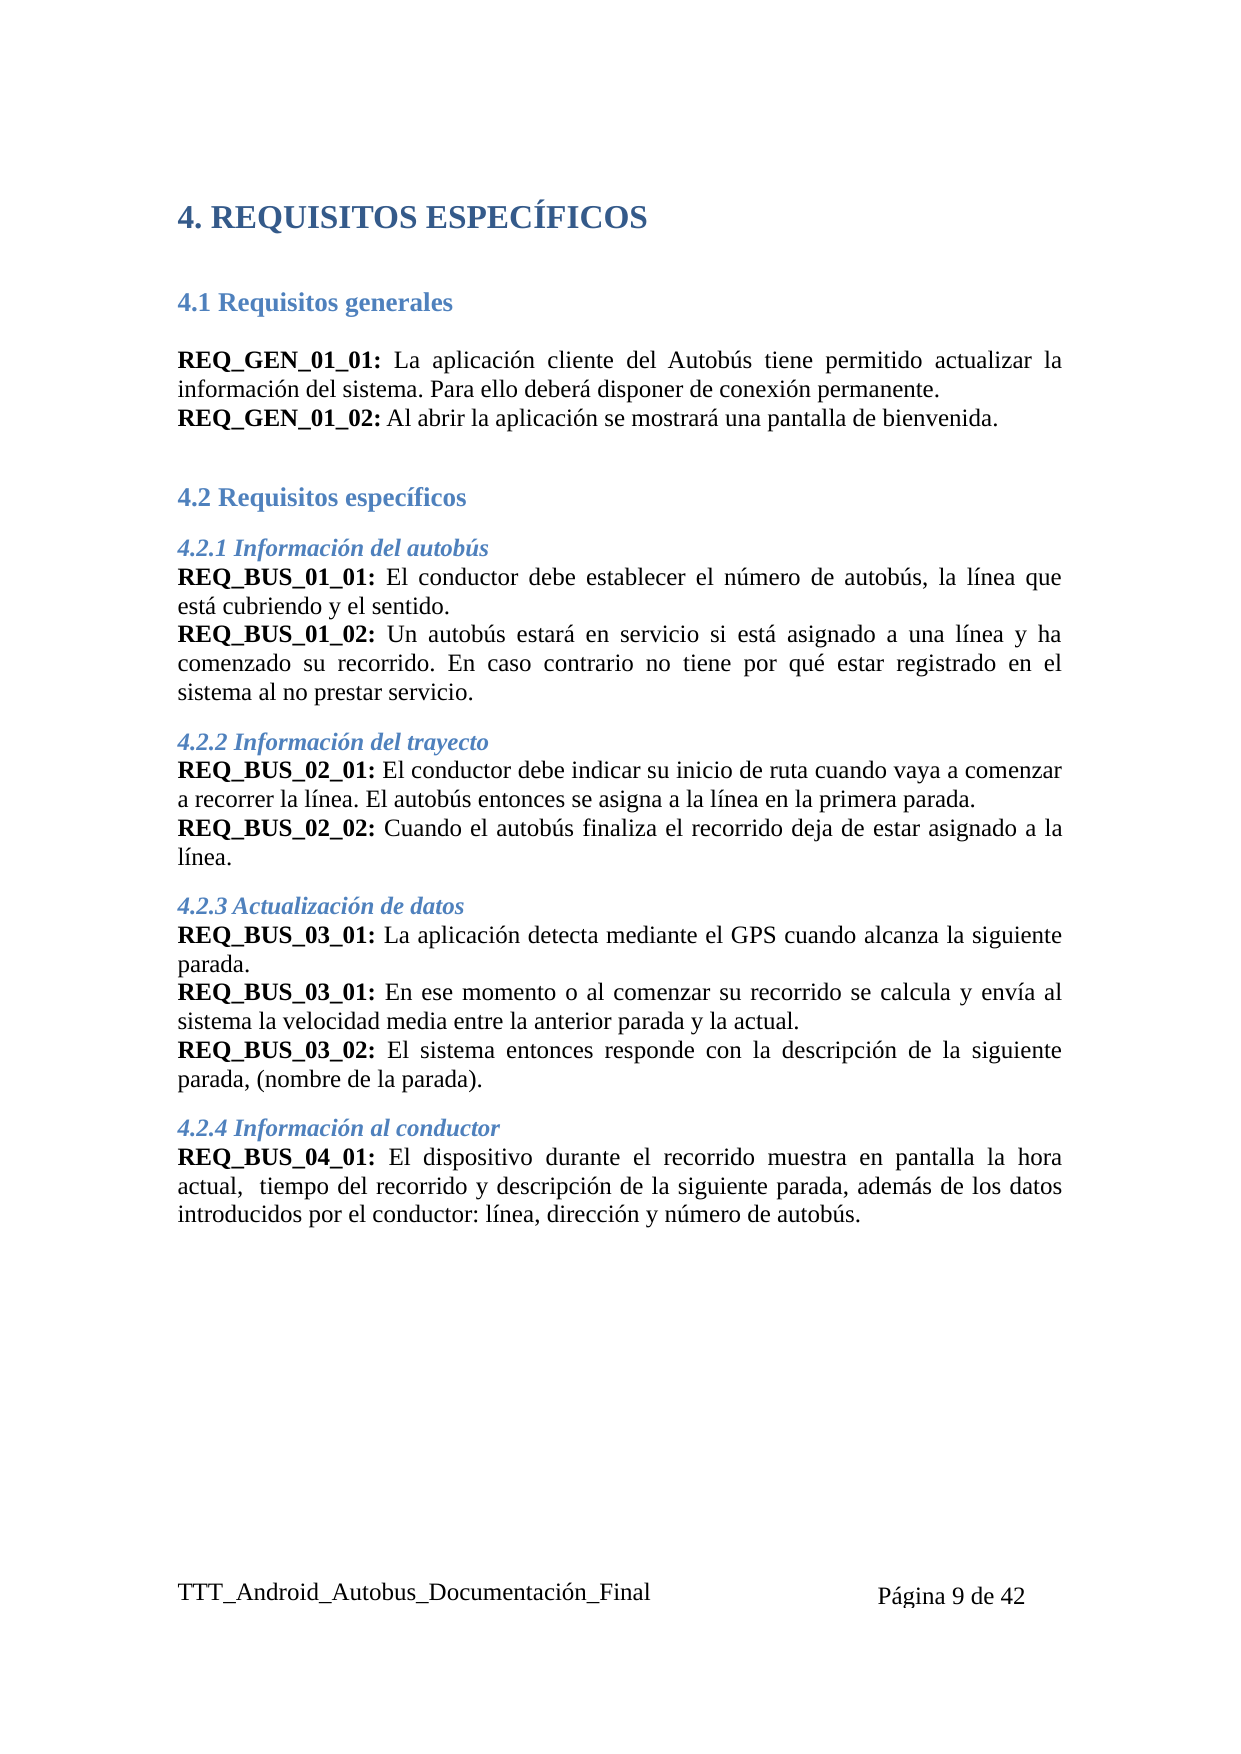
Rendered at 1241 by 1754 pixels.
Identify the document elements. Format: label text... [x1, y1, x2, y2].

text REQ_GEN_01_01: La aplicación cliente del Autobús tiene permitido actualizar la información del sistema. Para ello deberá disponer de conexión permanente. [177, 346, 1063, 403]
subtitle 4.1 Requisitos generales [177, 286, 1063, 317]
subtitle 4.2.1 Información del autobús [177, 533, 1063, 562]
text REQ_BUS_02_02: Cuando el autobús finaliza el recorrido deja de estar asignado a la línea. [177, 813, 1063, 870]
text REQ_BUS_02_01: El conductor debe indicar su inicio de ruta cuando vaya a comenzar a recorrer la línea. El autobús entonces se asigna a la línea en la primera parada. [177, 755, 1063, 813]
subtitle 4.2 Requisitos específicos [177, 481, 1063, 512]
subtitle 4.2.4 Información al conductor [177, 1113, 1063, 1142]
text REQ_BUS_03_01: En ese momento o al comenzar su recorrido se calcula y envía al sistema la velocidad media entre la anterior parada y la actual. [177, 977, 1063, 1035]
text REQ_BUS_03_02: El sistema entonces responde con la descripción de la siguiente parada, (nombre de la parada). [177, 1035, 1063, 1092]
text REQ_BUS_01_01: El conductor debe establecer el número de autobús, la línea que está cubriendo y el sentido. [177, 562, 1063, 619]
text REQ_BUS_01_02: Un autobús estará en servicio si está asignado a una línea y ha comenzado su recorrido. En caso contrario no tiene por qué estar registrado en el sistema al no prestar servicio. [177, 619, 1063, 706]
subtitle 4.2.2 Información del trayecto [177, 727, 1063, 755]
text REQ_BUS_04_01: El dispositivo durante el recorrido muestra en pantalla la hora actual, tiempo del recorrido y descripción de la siguiente parada, además de los datos introducidos por el conductor: línea, dirección y número de autobús. [177, 1142, 1063, 1228]
subtitle 4. REQUISITOS ESPECÍFICOS [177, 198, 1063, 236]
text REQ_GEN_01_02: Al abrir la aplicación se mostrará una pantalla de bienvenida. [177, 403, 1063, 432]
text REQ_BUS_03_01: La aplicación detecta mediante el GPS cuando alcanza la siguiente parada. [177, 920, 1063, 977]
subtitle 4.2.3 Actualización de datos [177, 891, 1063, 920]
